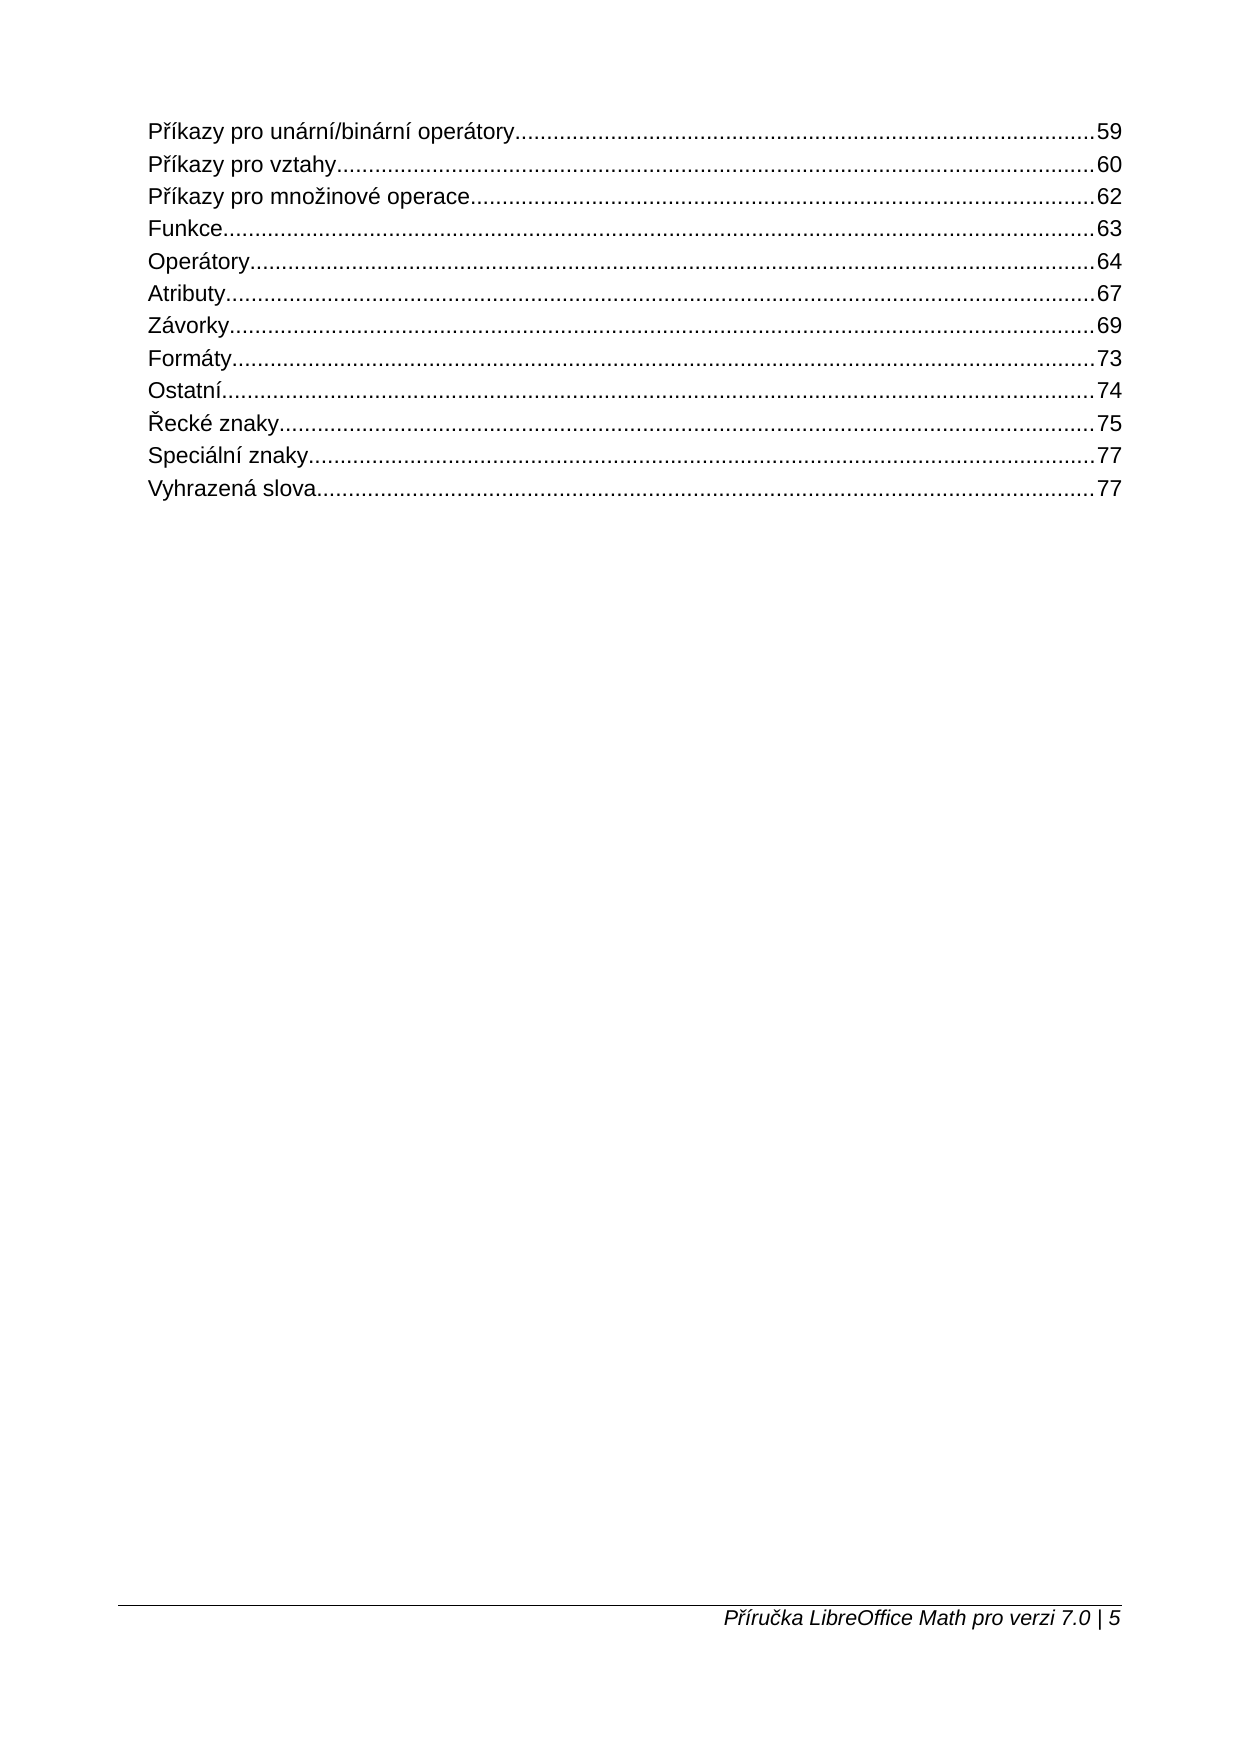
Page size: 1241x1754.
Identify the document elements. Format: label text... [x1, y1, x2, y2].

text Funkce 63 [148, 215, 1122, 242]
text Formáty 73 [148, 345, 1122, 371]
text Závorky 69 [148, 312, 1122, 339]
text Speciální znaky 77 [148, 442, 1122, 468]
text Vyhrazená slova 77 [148, 474, 1122, 501]
text Operátory 64 [148, 248, 1122, 274]
text Příkazy pro unární/binární operátory 59 [148, 118, 1122, 144]
text Ostatní 74 [148, 377, 1122, 404]
text Atributy 67 [148, 280, 1122, 306]
text Řecké znaky 75 [148, 410, 1122, 436]
text Příkazy pro vztahy 60 [148, 151, 1122, 177]
text Příkazy pro množinové operace 62 [148, 183, 1122, 209]
